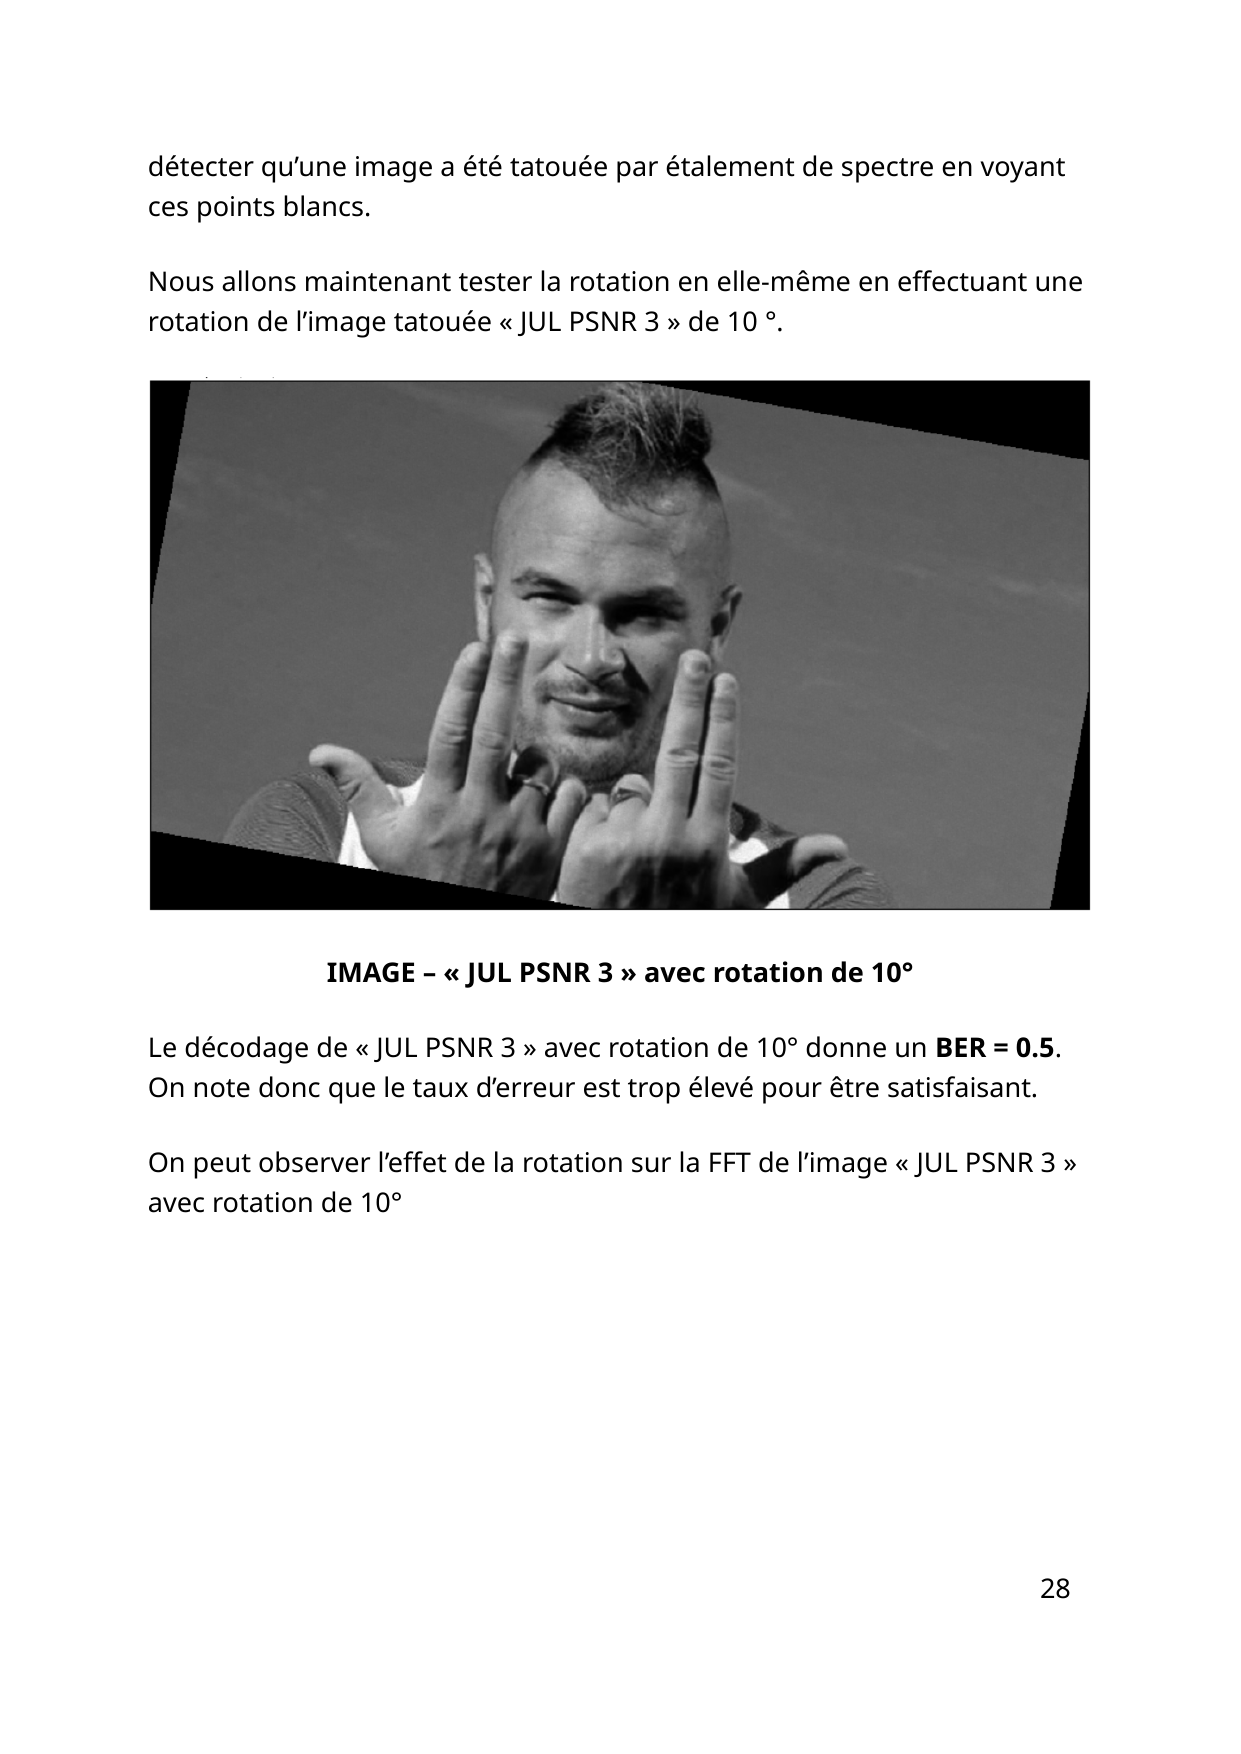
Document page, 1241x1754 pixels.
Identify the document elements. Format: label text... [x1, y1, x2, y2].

picture [147, 377, 1093, 913]
text Nous allons maintenant tester la rotation en elle-même en effectuant une rotation de l’image tatouée « JUL PSNR 3 » de 10 °. [148, 263, 1093, 339]
text Le décodage de « JUL PSNR 3 » avec rotation de 10° donne un BER = 0.5. On note donc que le taux d’erreur est trop élevé pour être satisfaisant. [148, 1029, 1093, 1106]
text détecter qu’une image a été tatouée par étalement de spectre en voyant ces points blancs. [148, 148, 1093, 224]
text IMAGE – « JUL PSNR 3 » avec rotation de 10° [148, 913, 1093, 991]
text On peut observer l’effet de la rotation sur la FFT de l’image « JUL PSNR 3 » avec rotation de 10° [148, 1144, 1093, 1221]
